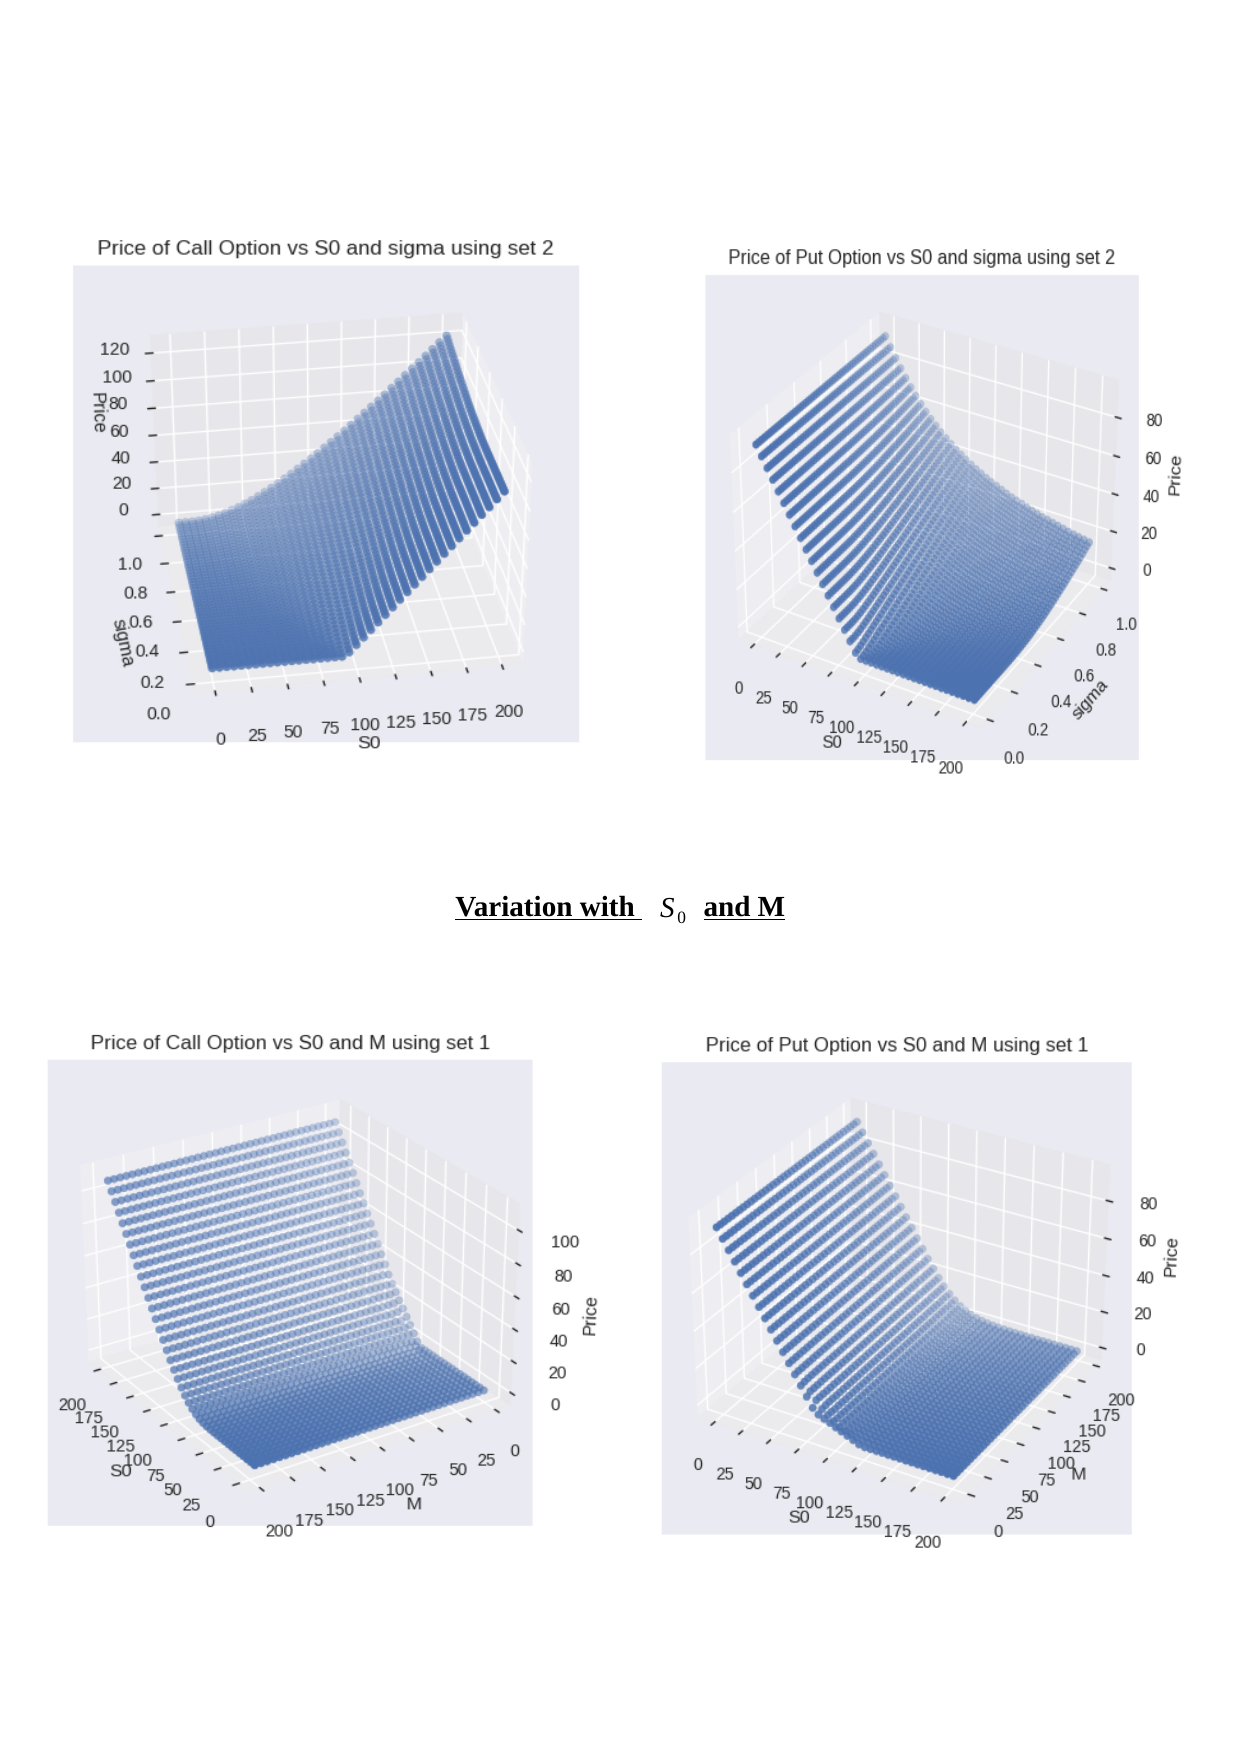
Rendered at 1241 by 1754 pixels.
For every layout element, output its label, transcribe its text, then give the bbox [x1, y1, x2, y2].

text Variation with and M [118, 889, 1122, 927]
picture [631, 1030, 1202, 1555]
picture [16, 1028, 605, 1546]
picture [40, 233, 592, 752]
picture [677, 242, 1186, 781]
